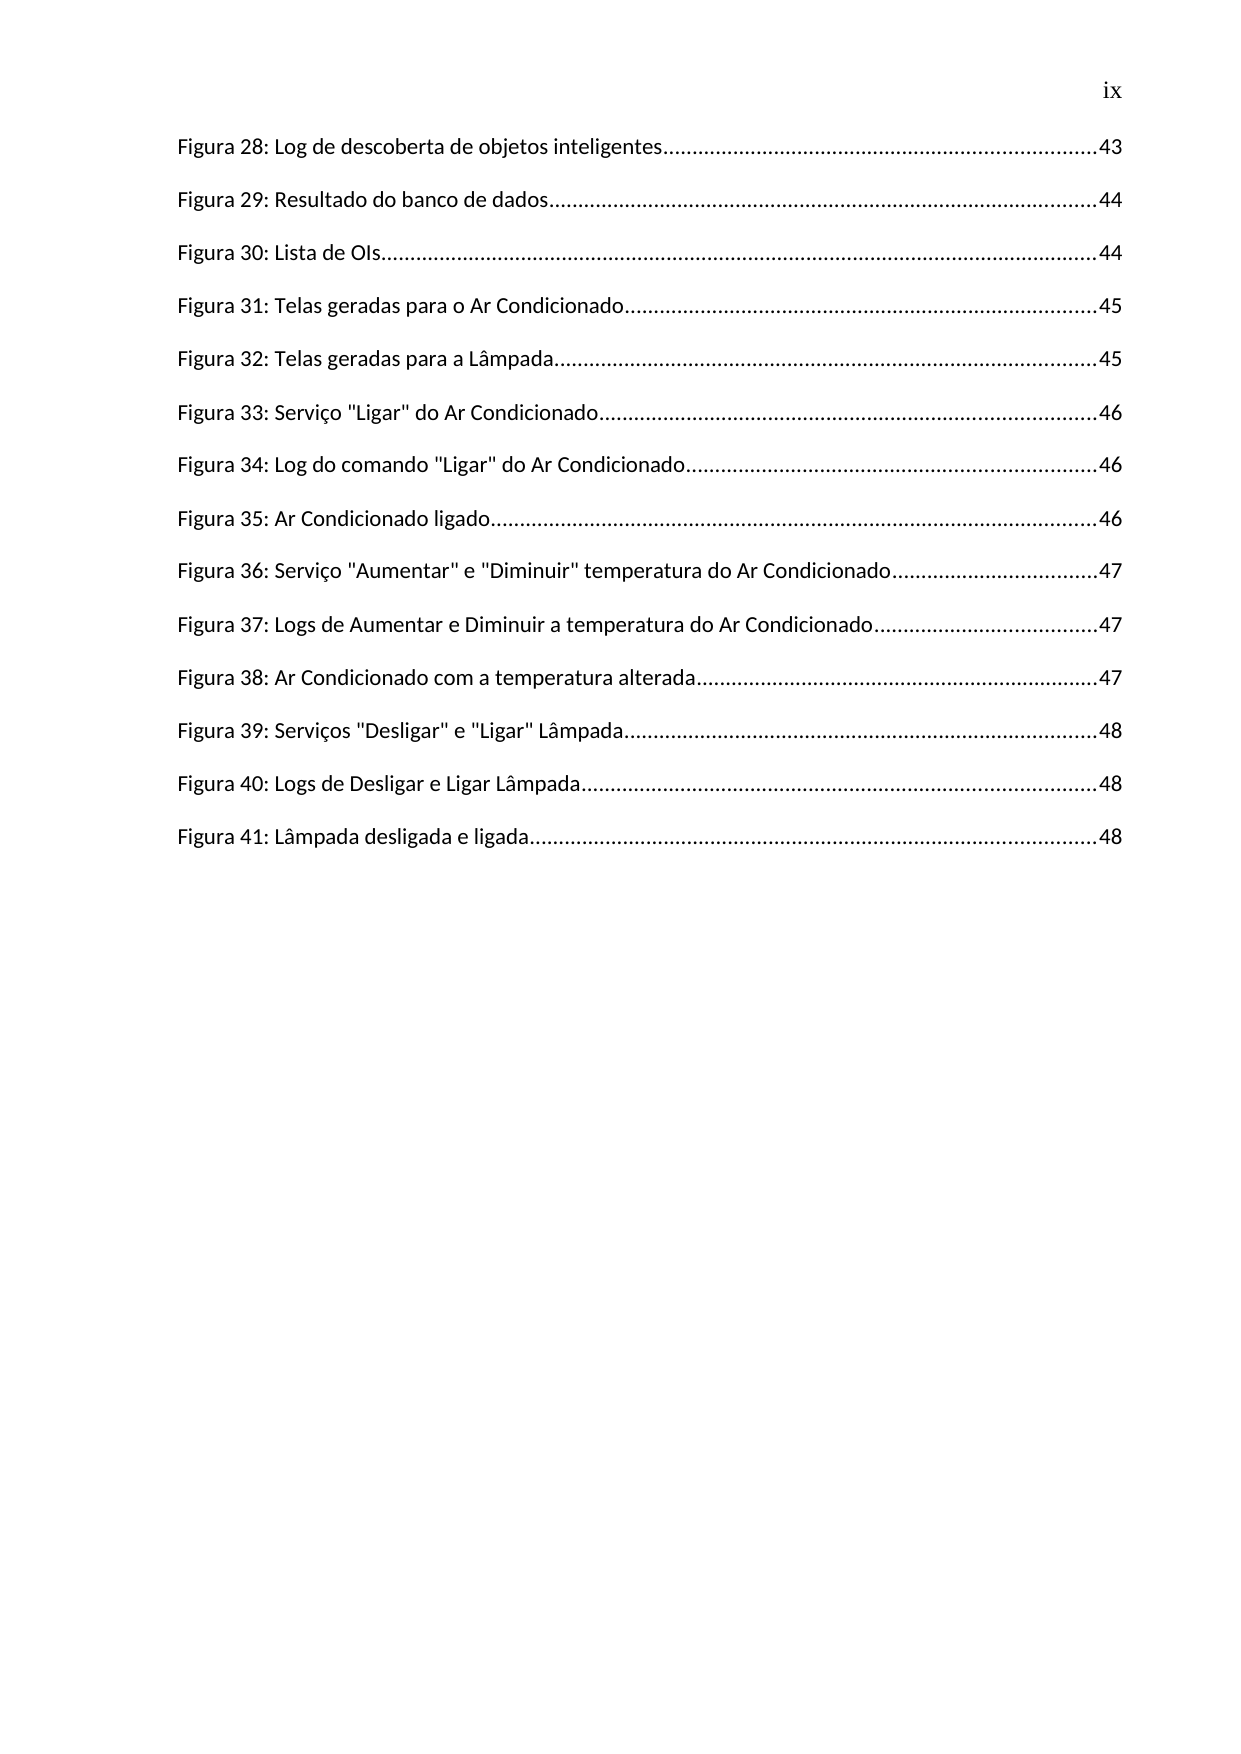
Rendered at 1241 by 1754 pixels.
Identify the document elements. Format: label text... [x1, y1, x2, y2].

text Figura 36: Serviço "Aumentar" e "Diminuir" temperatura do Ar Condicionado 47 [177, 557, 1122, 585]
text Figura 37: Logs de Aumentar e Diminuir a temperatura do Ar Condicionado 47 [177, 610, 1122, 638]
text Figura 38: Ar Condicionado com a temperatura alterada 47 [177, 663, 1122, 691]
text Figura 30: Lista de OIs 44 [177, 238, 1122, 267]
text Figura 40: Logs de Desligar e Ligar Lâmpada 48 [177, 769, 1122, 797]
text Figura 31: Telas geradas para o Ar Condicionado 45 [177, 292, 1122, 319]
text Figura 28: Log de descoberta de objetos inteligentes 43 [177, 132, 1122, 161]
text Figura 41: Lâmpada desligada e ligada 48 [177, 822, 1122, 850]
text Figura 35: Ar Condicionado ligado 46 [177, 504, 1122, 532]
text Figura 39: Serviços "Desligar" e "Ligar" Lâmpada 48 [177, 716, 1122, 744]
text Figura 29: Resultado do banco de dados 44 [177, 186, 1122, 213]
text Figura 33: Serviço "Ligar" do Ar Condicionado 46 [177, 398, 1122, 426]
text Figura 32: Telas geradas para a Lâmpada 45 [177, 344, 1122, 373]
text Figura 34: Log do comando "Ligar" do Ar Condicionado 46 [177, 451, 1122, 479]
